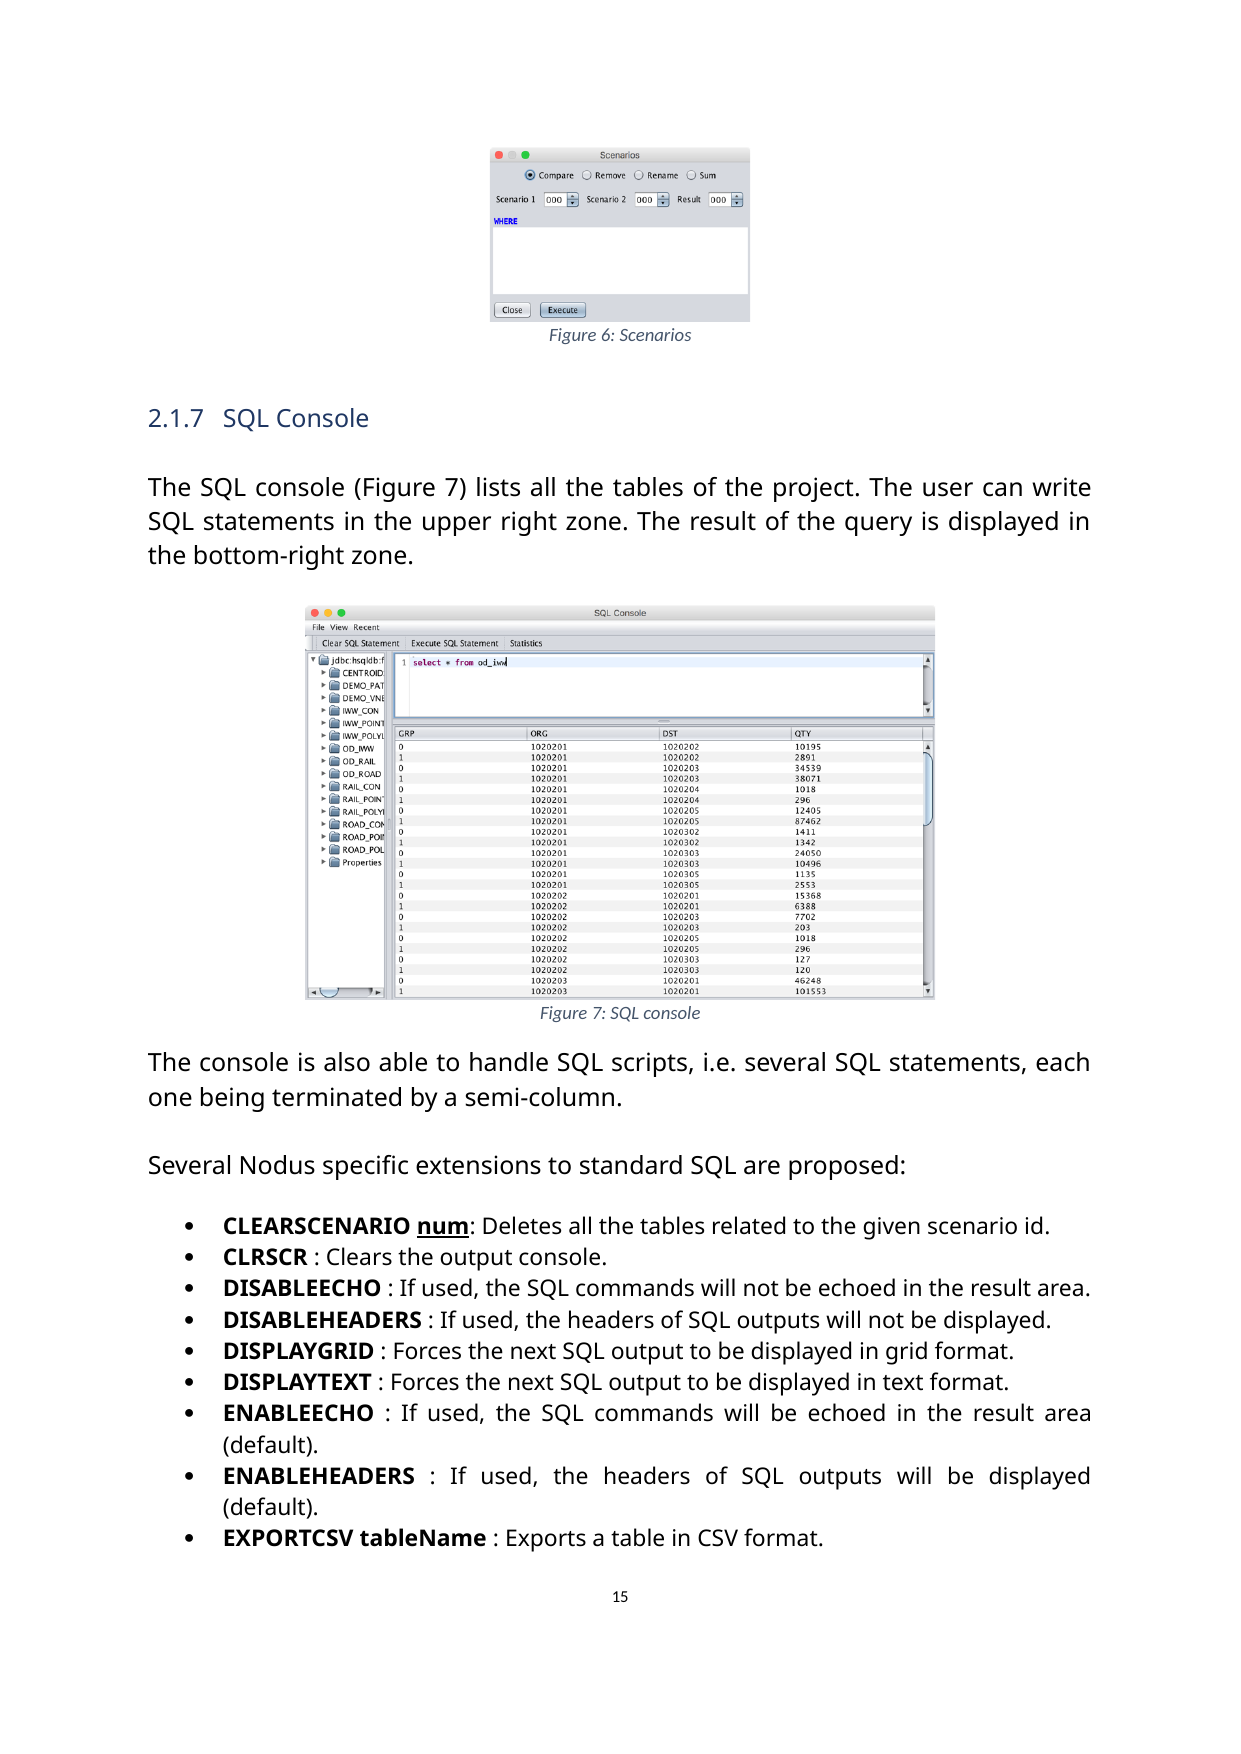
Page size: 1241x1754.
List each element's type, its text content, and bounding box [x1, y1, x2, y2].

text The SQL console (Figure 7) lists all the tables of the project. The user can write SQL statements in the upper right zone. The result of the query is displayed in the bottom-right zone. [148, 469, 1093, 571]
text Several Nodus specific extensions to standard SQL are proposed: [148, 1147, 1093, 1181]
text Figure 6: Scenarios [148, 323, 1093, 346]
text The console is also able to handle SQL scripts, i.e. several SQL statements, each one being terminated by a semi-column. [148, 1045, 1093, 1113]
picture [305, 605, 936, 1000]
list DISABLEECHO : If used, the SQL commands will not be echoed in the result area. [185, 1272, 1093, 1303]
list EXPORTCSV tableName : Exports a table in CSV format. [185, 1522, 1093, 1553]
text Figure 7: SQL console [148, 1001, 1093, 1024]
subtitle SQL Console [148, 401, 1093, 435]
list CLEARSCENARIO num: Deletes all the tables related to the given scenario id. [185, 1210, 1093, 1241]
list ENABLEECHO : If used, the SQL commands will be echoed in the result area (default). [185, 1397, 1093, 1460]
list DISABLEHEADERS : If used, the headers of SQL outputs will not be displayed. [185, 1303, 1093, 1335]
list DISPLAYGRID : Forces the next SQL output to be displayed in grid format. [185, 1335, 1093, 1366]
list CLRSCR : Clears the output console. [185, 1241, 1093, 1272]
list DISPLAYTEXT : Forces the next SQL output to be displayed in text format. [185, 1366, 1093, 1397]
list ENABLEHEADERS : If used, the headers of SQL outputs will be displayed (default). [185, 1460, 1093, 1522]
picture [489, 147, 751, 322]
